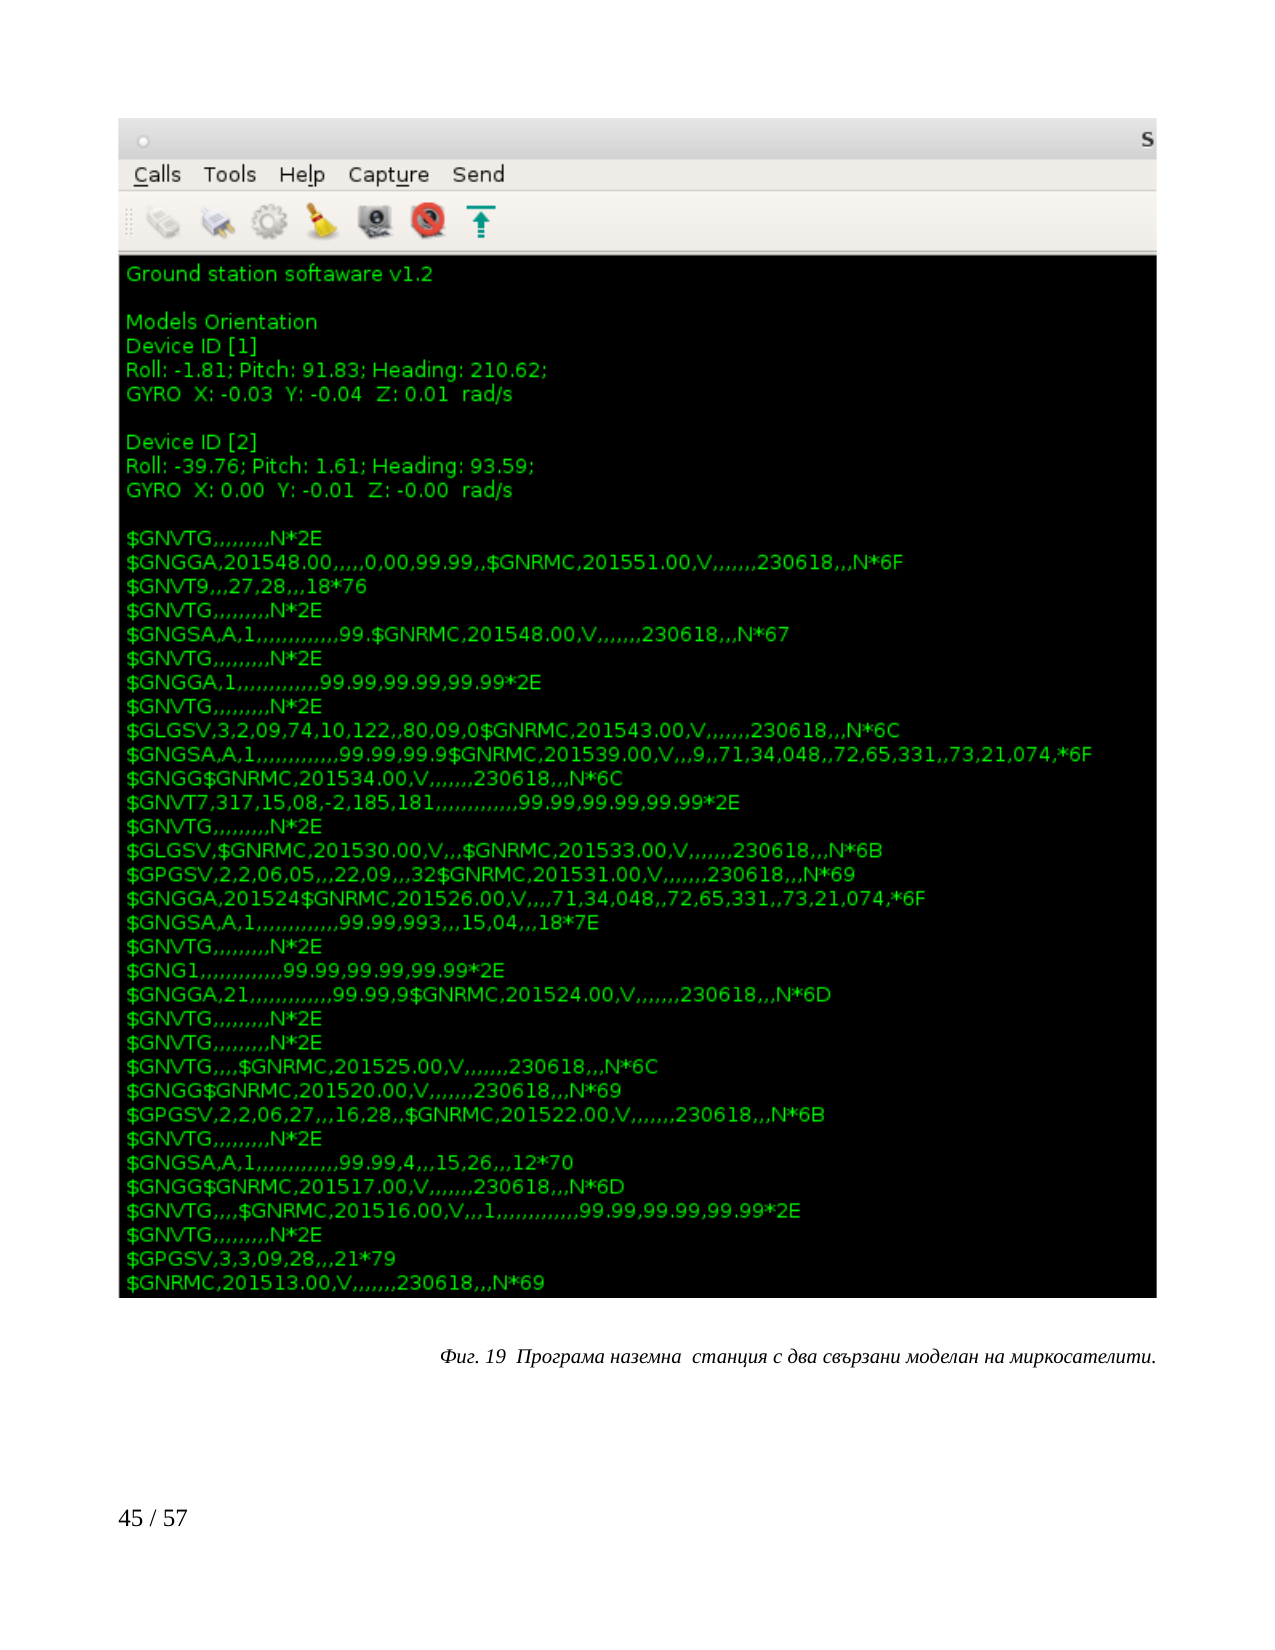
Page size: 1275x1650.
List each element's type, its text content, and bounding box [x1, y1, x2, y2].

text Фиг. 19 Програма наземна станция с два свързани моделан на миркосателити. [118, 1344, 1157, 1368]
picture [118, 118, 1157, 1298]
